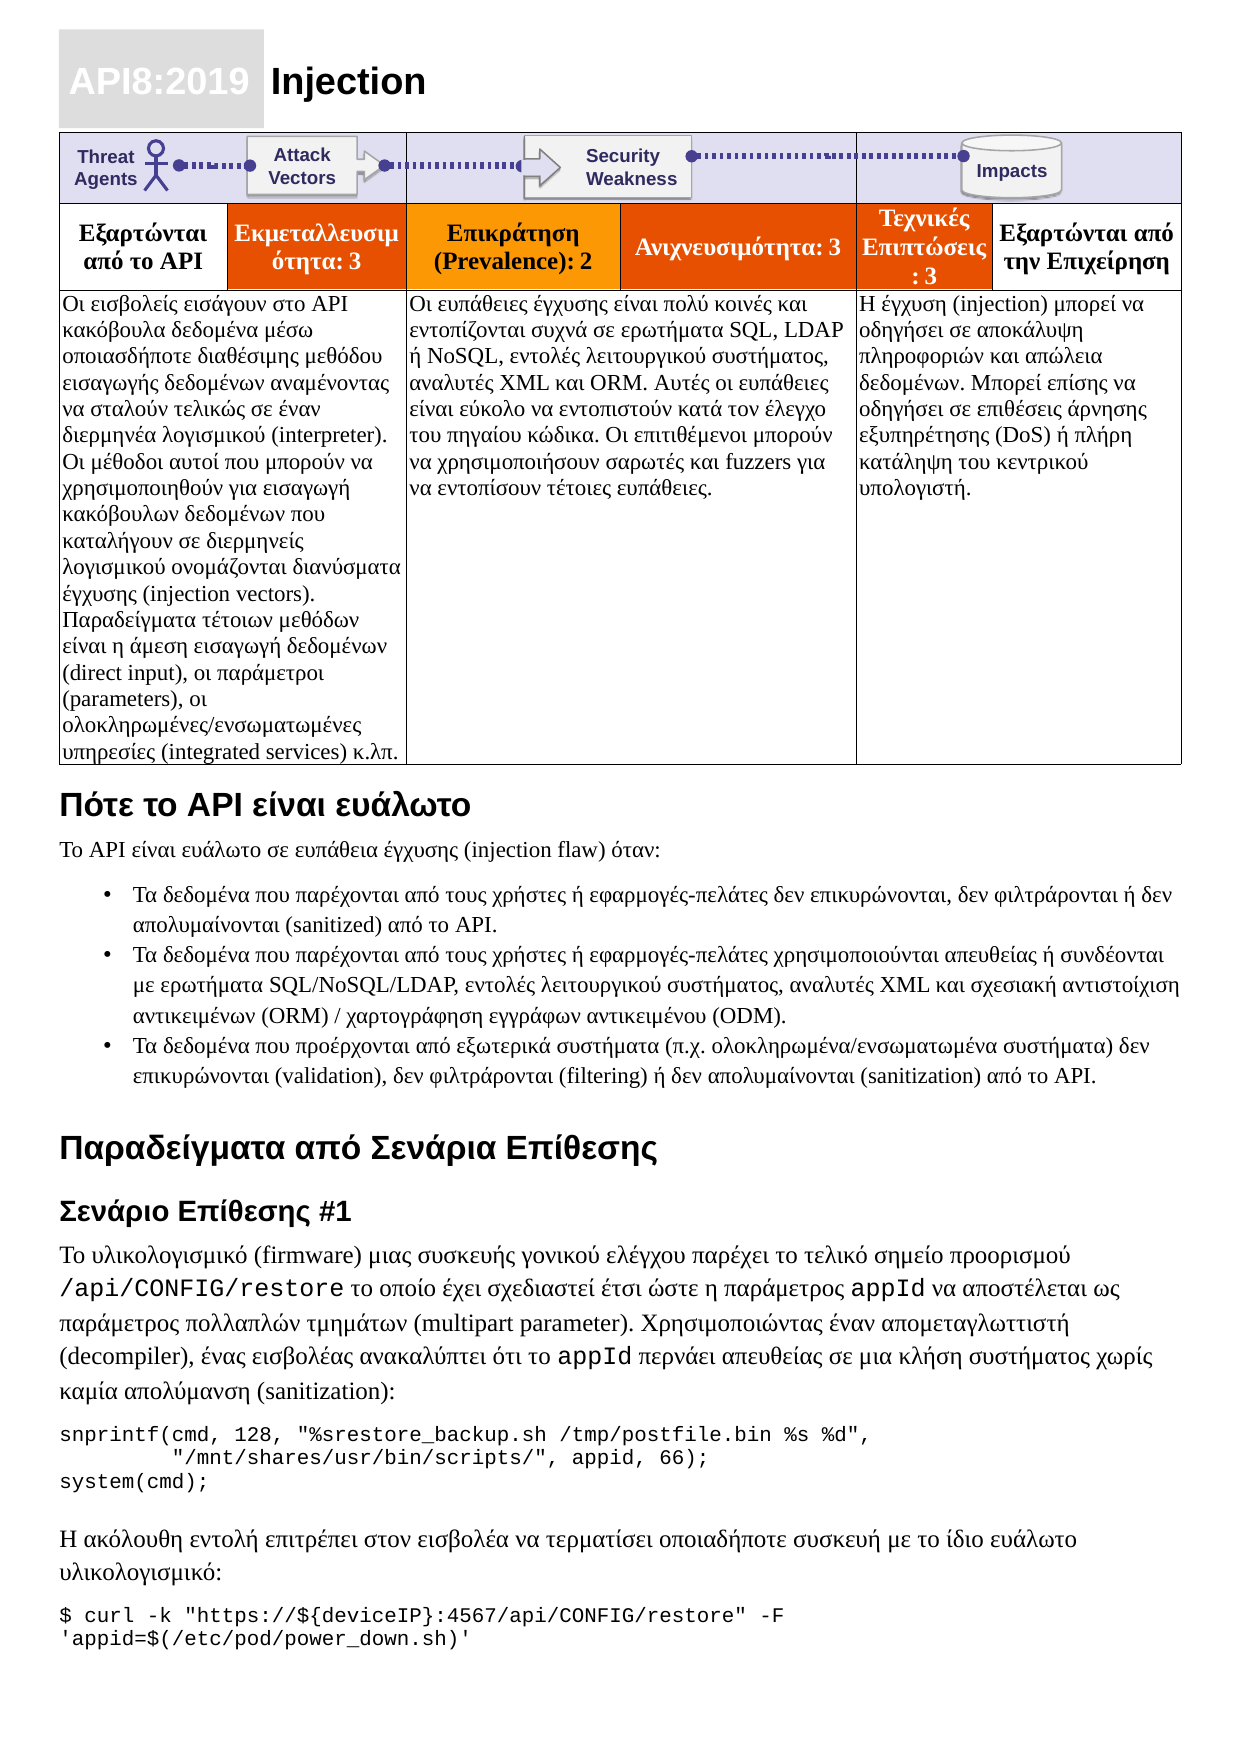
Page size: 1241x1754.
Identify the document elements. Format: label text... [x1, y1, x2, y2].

text Το API είναι ευάλωτο σε ευπάθεια έγχυσης (injection flaw) όταν: [59, 836, 1181, 862]
table_cell Οι ευπάθειες έγχυσης είναι πολύ κοινές και εντοπίζονται συχνά σε ερωτήματα SQL, LDAP ή NoSQL, εντολές λειτουργικού συστήματος, αναλυτές XML και ORM. Αυτές οι ευπάθειες είναι εύκολο να εντοπιστούν κατά τον έλεγχο του πηγαίου κώδικα. Οι επιτιθέμενοι μπορούν να χρησιμοποιήσουν σαρωτές και fuzzers για να εντοπίσουν τέτοιες ευπάθειες. [407, 291, 856, 764]
list Τα δεδομένα που παρέχονται από τους χρήστες ή εφαρμογές-πελάτες δεν επικυρώνονται, δεν φιλτράρονται ή δεν απολυμαίνονται (sanitized) από το API. [103, 881, 1181, 937]
table_cell Εκμεταλλευσιμότητα: 3 [228, 204, 406, 289]
subtitle Σενάριο Επίθεσης #1 [59, 1193, 1181, 1227]
table_cell Η έγχυση (injection) μπορεί να οδηγήσει σε αποκάλυψη πληροφοριών και απώλεια δεδομένων. Μπορεί επίσης να οδηγήσει σε επιθέσεις άρνησης εξυπηρέτησης (DoS) ή πλήρη κατάληψη του κεντρικού υπολογιστή. [857, 291, 1181, 764]
table_cell Ανιχνευσιμότητα: 3 [621, 204, 856, 289]
text $ curl -k "https://${deviceIP}:4567/api/CONFIG/restore" -F 'appid=$(/etc/pod/power_down.sh)' [59, 1605, 1181, 1652]
table_header [992, 133, 1181, 203]
subtitle Πότε το API είναι ευάλωτο [59, 785, 1181, 824]
table_header [407, 133, 620, 203]
list Τα δεδομένα που παρέχονται από τους χρήστες ή εφαρμογές-πελάτες χρησιμοποιούνται απευθείας ή συνδέονται με ερωτήματα SQL/NoSQL/LDAP, εντολές λειτουργικού συστήματος, αναλυτές XML και σχεσιακή αντιστοίχιση αντικειμένων (ORM) / χαρτογράφηση εγγράφων αντικειμένου (ODM). [103, 941, 1181, 1028]
text "/mnt/shares/usr/bin/scripts/", appid, 66); [59, 1447, 1181, 1471]
text system(cmd); [59, 1471, 1181, 1494]
table_cell Επικράτηση (Prevalence): 2 [407, 204, 620, 289]
table_header [60, 133, 227, 203]
table_header [857, 133, 992, 203]
table_cell Οι εισβολείς εισάγουν στο API κακόβουλα δεδομένα μέσω οποιασδήποτε διαθέσιμης μεθόδου εισαγωγής δεδομένων αναμένοντας να σταλούν τελικώς σε έναν διερμηνέα λογισμικού (interpreter). Οι μέθοδοι αυτοί που μπορούν να χρησιμοποιηθούν για εισαγωγή κακόβουλων δεδομένων που καταλήγουν σε διερμηνείς λογισμικού ονομάζονται διανύσματα έγχυσης (injection vectors). Παραδείγματα τέτοιων μεθόδων είναι η άμεση εισαγωγή δεδομένων (direct input), οι παράμετροι (parameters), οι ολοκληρωμένες/ενσωματωμένες υπηρεσίες (integrated services) κ.λπ. [60, 291, 406, 764]
list Τα δεδομένα που προέρχονται από εξωτερικά συστήματα (π.χ. ολοκληρωμένα/ενσωματωμένα συστήματα) δεν επικυρώνονται (validation), δεν φιλτράρονται (filtering) ή δεν απολυμαίνονται (sanitization) από το API. [103, 1032, 1181, 1088]
table_header [227, 133, 406, 203]
table_header [620, 133, 856, 203]
text Το υλικολογισμικό (firmware) μιας συσκευής γονικού ελέγχου παρέχει το τελικό σημείο προορισμού /api/CONFIG/restore το οποίο έχει σχεδιαστεί έτσι ώστε η παράμετρος appId να αποστέλεται ως παράμετρος πολλαπλών τμημάτων (multipart parameter). Χρησιμοποιώντας έναν απομεταγλωττιστή (decompiler), ένας εισβολέας ανακαλύπτει ότι το appId περνάει απευθείας σε μια κλήση συστήματος χωρίς καμία απολύμανση (sanitization): [59, 1240, 1181, 1405]
table_cell Εξαρτώνται από την Επιχείρηση [993, 204, 1181, 289]
text Η ακόλουθη εντολή επιτρέπει στον εισβολέα να τερματίσει οποιαδήποτε συσκευή με το ίδιο ευάλωτο υλικολογισμικό: [59, 1524, 1181, 1586]
text snprintf(cmd, 128, "%srestore_backup.sh /tmp/postfile.bin %s %d", [59, 1424, 1181, 1447]
table_cell Τεχνικές Επιπτώσεις: 3 [857, 204, 992, 289]
table_cell Εξαρτώνται από το API [60, 204, 227, 289]
subtitle Παραδείγματα από Σενάρια Επίθεσης [59, 1128, 1181, 1166]
